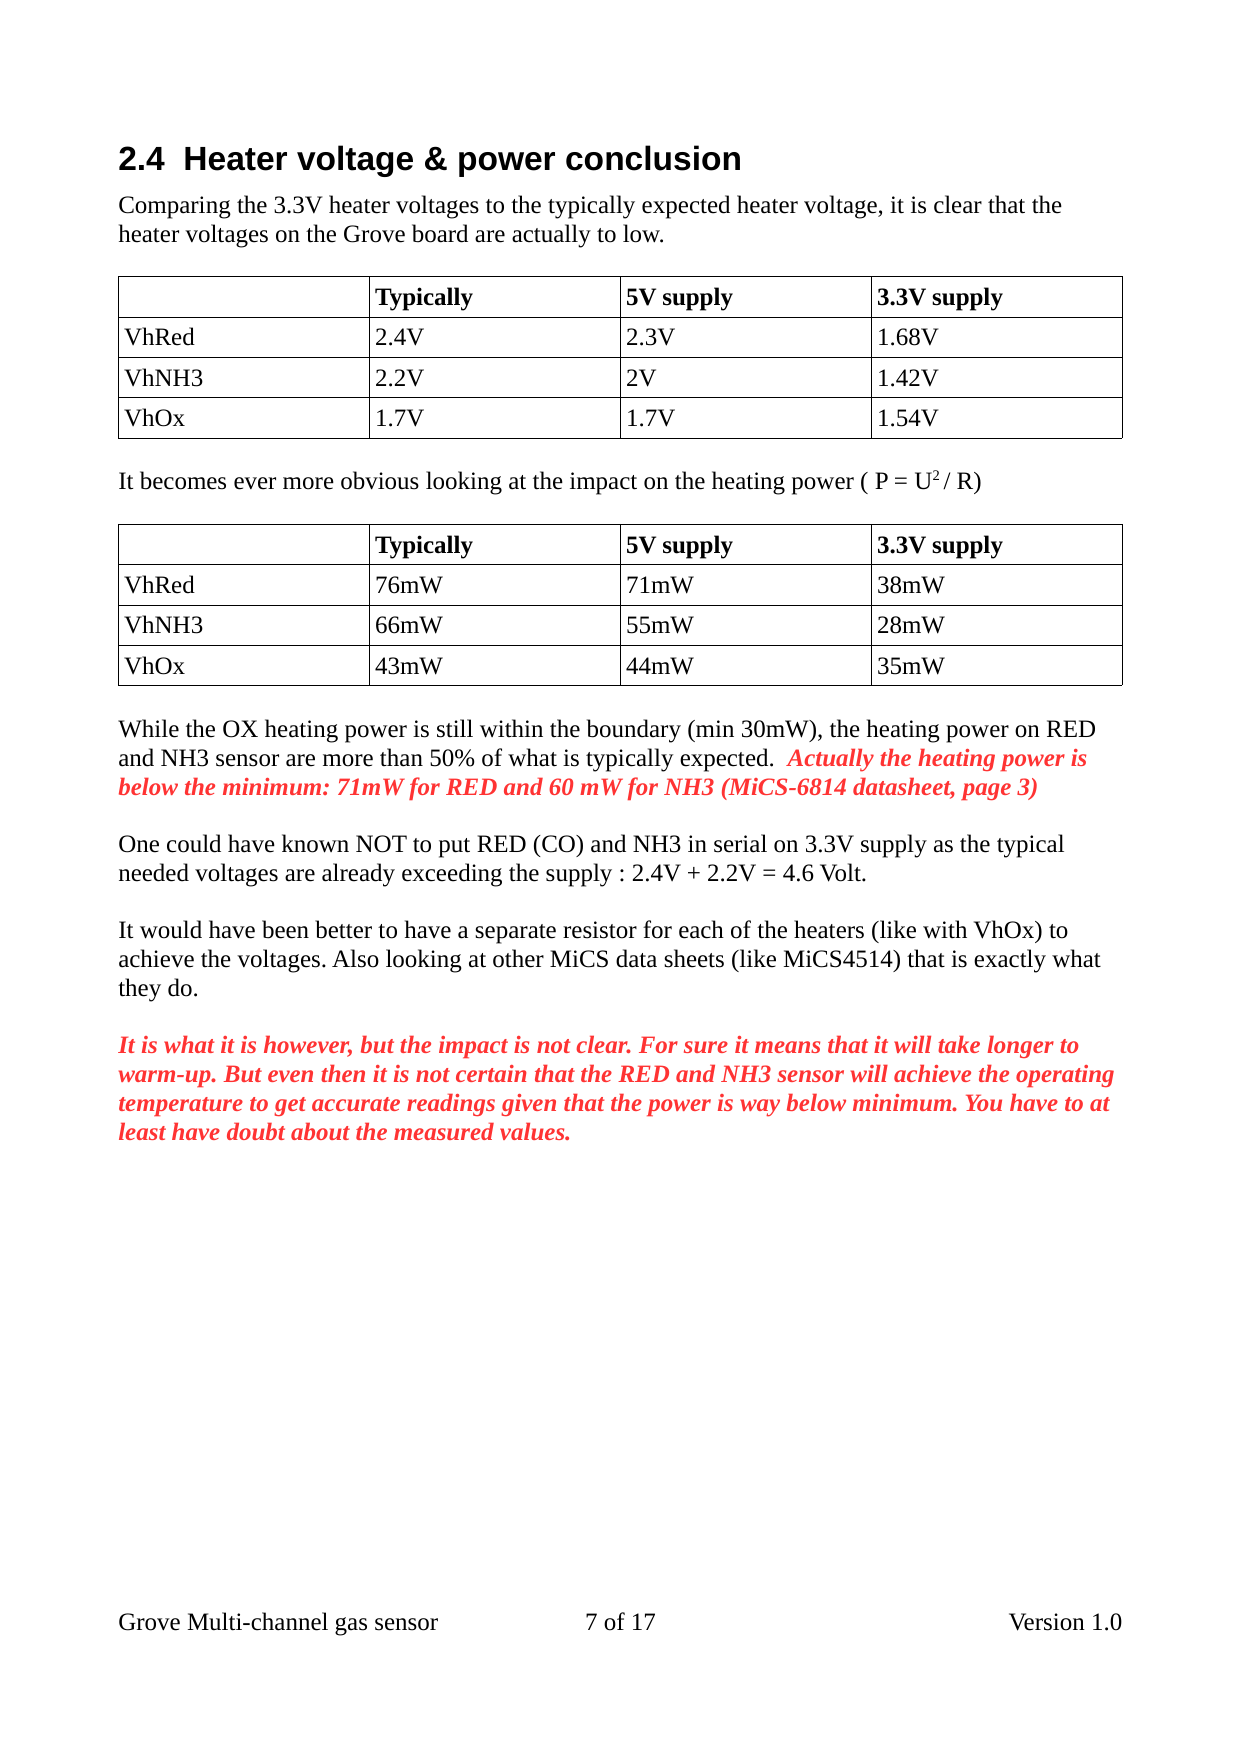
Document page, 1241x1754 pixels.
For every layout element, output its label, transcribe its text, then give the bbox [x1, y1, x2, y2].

table_cell 2.4V [370, 318, 620, 357]
table_header Typically [370, 277, 620, 317]
text While the OX heating power is still within the boundary (min 30mW), the heating power on RED and NH3 sensor are more than 50% of what is typically expected. Actually the heating power is below the minimum: 71mW for RED and 60 mW for NH3 (MiCS-6814 datasheet, page 3) [118, 714, 1122, 800]
table_cell VhOx [119, 398, 369, 438]
table_cell VhNH3 [119, 358, 369, 397]
subtitle 2.4 Heater voltage & power conclusion [118, 139, 1122, 178]
table_cell 76mW [370, 565, 620, 604]
table_cell VhRed [119, 318, 369, 357]
table_cell 55mW [621, 606, 871, 645]
text It would have been better to have a separate resistor for each of the heaters (like with VhOx) to achieve the voltages. Also looking at other MiCS data sheets (like MiCS4514) that is exactly what they do. [118, 915, 1122, 1002]
table_header Typically [370, 525, 620, 564]
text Comparing the 3.3V heater voltages to the typically expected heater voltage, it is clear that the heater voltages on the Grove board are actually to low. [118, 190, 1122, 248]
table_cell 28mW [872, 606, 1122, 645]
table_header [119, 277, 369, 317]
table_cell 43mW [370, 646, 620, 685]
table_cell 2V [621, 358, 871, 397]
table_header 5V supply [621, 277, 871, 317]
table_cell 2.2V [370, 358, 620, 397]
table_header 5V supply [621, 525, 871, 564]
table_cell 35mW [872, 646, 1122, 685]
table_header 3.3V supply [872, 277, 1122, 317]
table_cell 1.7V [621, 398, 871, 438]
table_cell VhOx [119, 646, 369, 685]
table_cell 2.3V [621, 318, 871, 357]
text One could have known NOT to put RED (CO) and NH3 in serial on 3.3V supply as the typical needed voltages are already exceeding the supply : 2.4V + 2.2V = 4.6 Volt. [118, 829, 1122, 887]
table_header 3.3V supply [872, 525, 1122, 564]
table_cell VhNH3 [119, 606, 369, 645]
text It becomes ever more obvious looking at the impact on the heating power ( P = U2 / R) [118, 466, 1122, 495]
table_cell 1.68V [872, 318, 1122, 357]
table_cell 1.54V [872, 398, 1122, 438]
table_cell 38mW [872, 565, 1122, 604]
table_cell VhRed [119, 565, 369, 604]
table_cell 1.42V [872, 358, 1122, 397]
table_header [119, 525, 369, 564]
table_cell 1.7V [370, 398, 620, 438]
text It is what it is however, but the impact is not clear. For sure it means that it will take longer to warm-up. But even then it is not certain that the RED and NH3 sensor will achieve the operating temperature to get accurate readings given that the power is way below minimum. You have to at least have doubt about the measured values. [118, 1030, 1122, 1145]
table_cell 66mW [370, 606, 620, 645]
table_cell 71mW [621, 565, 871, 604]
table_cell 44mW [621, 646, 871, 685]
